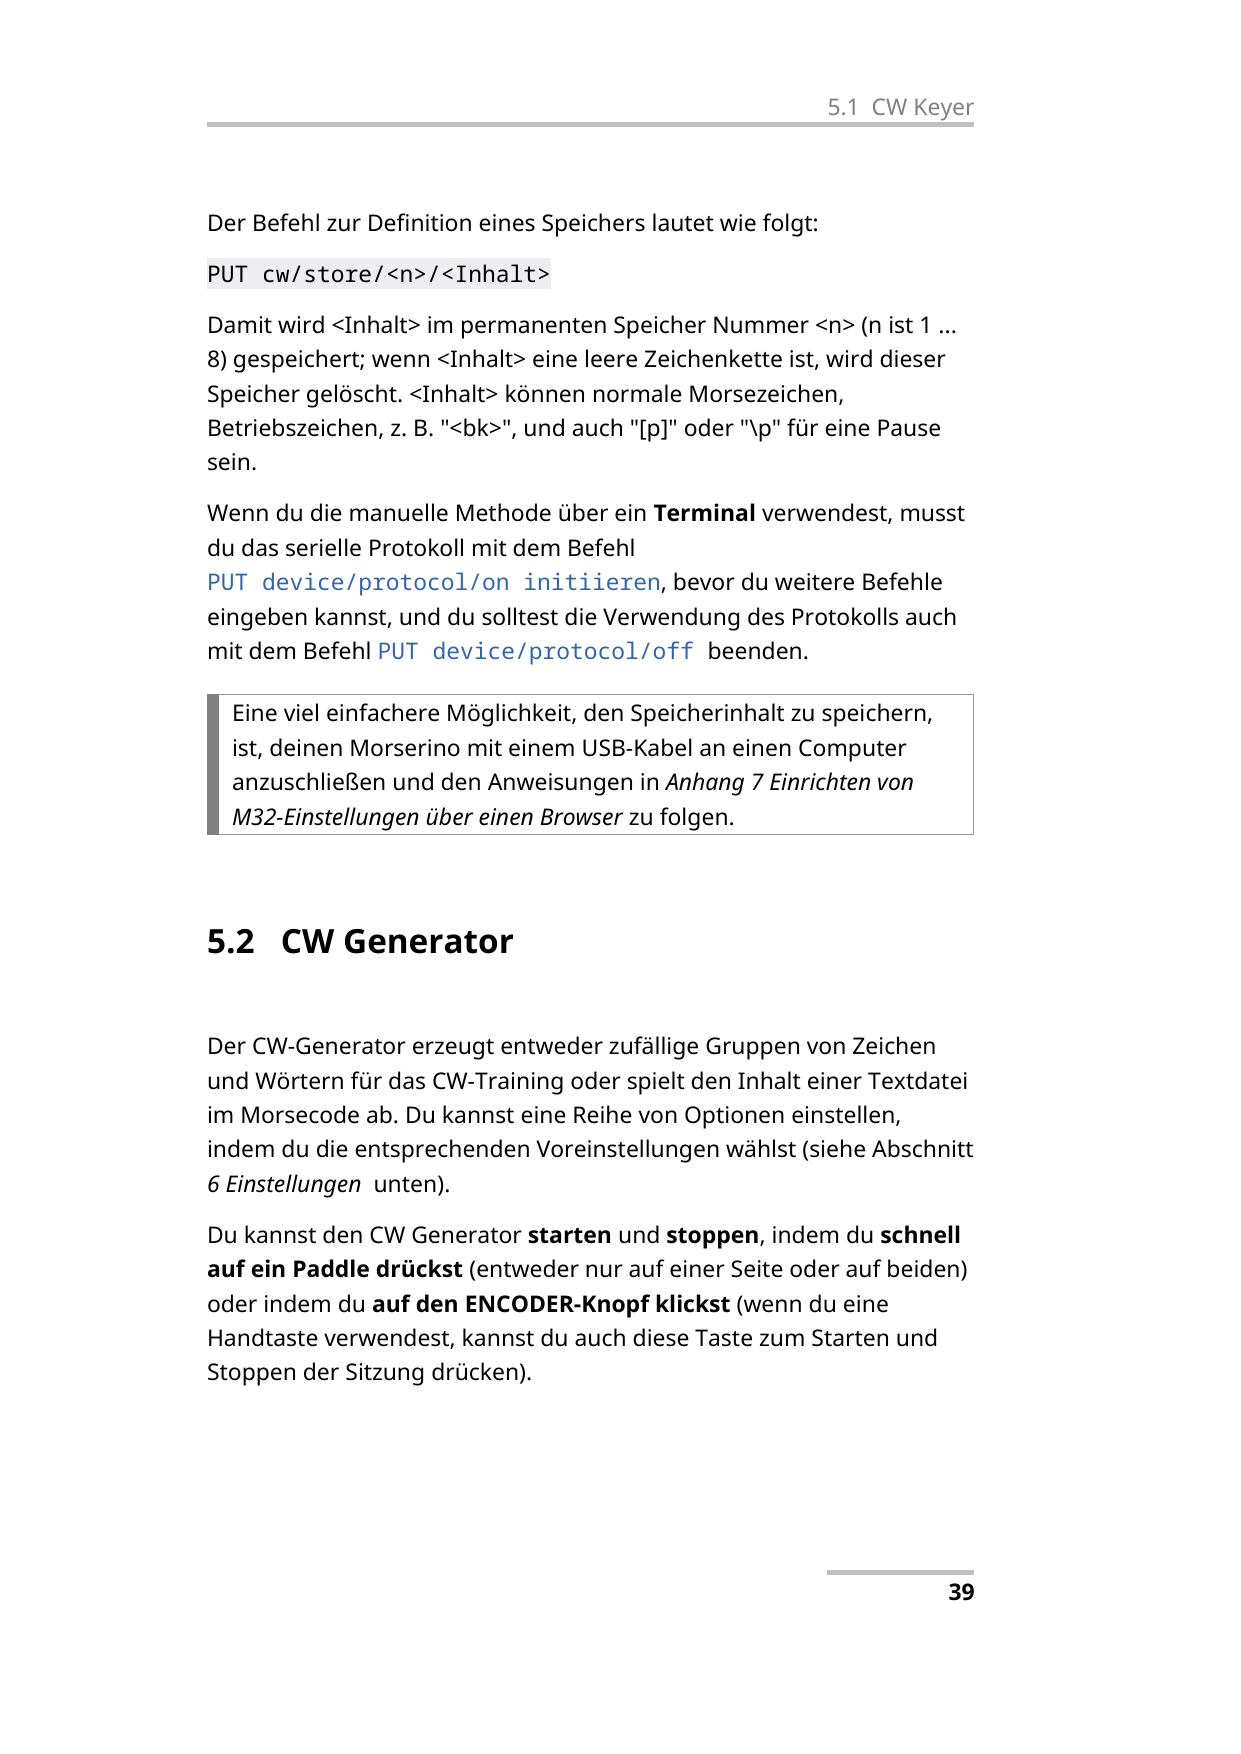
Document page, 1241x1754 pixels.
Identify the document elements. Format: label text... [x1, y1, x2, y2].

text PUT cw/store/<n>/<Inhalt> [551, 258, 974, 289]
text Du kannst den CW Generator starten und stoppen, indem du schnell auf ein Paddle drückst (entweder nur auf einer Seite oder auf beiden) oder indem du auf den ENCODER-Knopf klickst (wenn du eine Handtaste verwendest, kannst du auch diese Taste zum Starten und Stoppen der Sitzung drücken). [207, 1219, 974, 1387]
subtitle CW Generator [207, 918, 974, 963]
text Der Befehl zur Definition eines Speichers lautet wie folgt: [207, 207, 974, 238]
text Der CW-Generator erzeugt entweder zufällige Gruppen von Zeichen und Wörtern für das CW-Training oder spielt den Inhalt einer Textdatei im Morsecode ab. Du kannst eine Reihe von Optionen einstellen, indem du die entsprechenden Voreinstellungen wählst (siehe Abschnitt 6 Einstellungen unten). [207, 1030, 974, 1199]
text Wenn du die manuelle Methode über ein Terminal verwendest, musst du das serielle Protokoll mit dem Befehl PUT device/protocol/on initiieren, bevor du weitere Befehle eingeben kannst, und du solltest die Verwendung des Protokolls auch mit dem Befehl PUT device/protocol/off beenden. [207, 497, 974, 666]
text Eine viel einfachere Möglichkeit, den Speicherinhalt zu speichern, ist, deinen Morserino mit einem USB-Kabel an einen Computer anzuschließen und den Anweisungen in Anhang 7 Einrichten von M32-Einstellungen über einen Browser zu folgen. [219, 695, 973, 834]
text Damit wird <Inhalt> im permanenten Speicher Nummer <n> (n ist 1 ... 8) gespeichert; wenn <Inhalt> eine leere Zeichenkette ist, wird dieser Speicher gelöscht. <Inhalt> können normale Morsezeichen, Betriebszeichen, z. B. "<bk>", und auch "[p]" oder "\p" für eine Pause sein. [207, 309, 974, 478]
